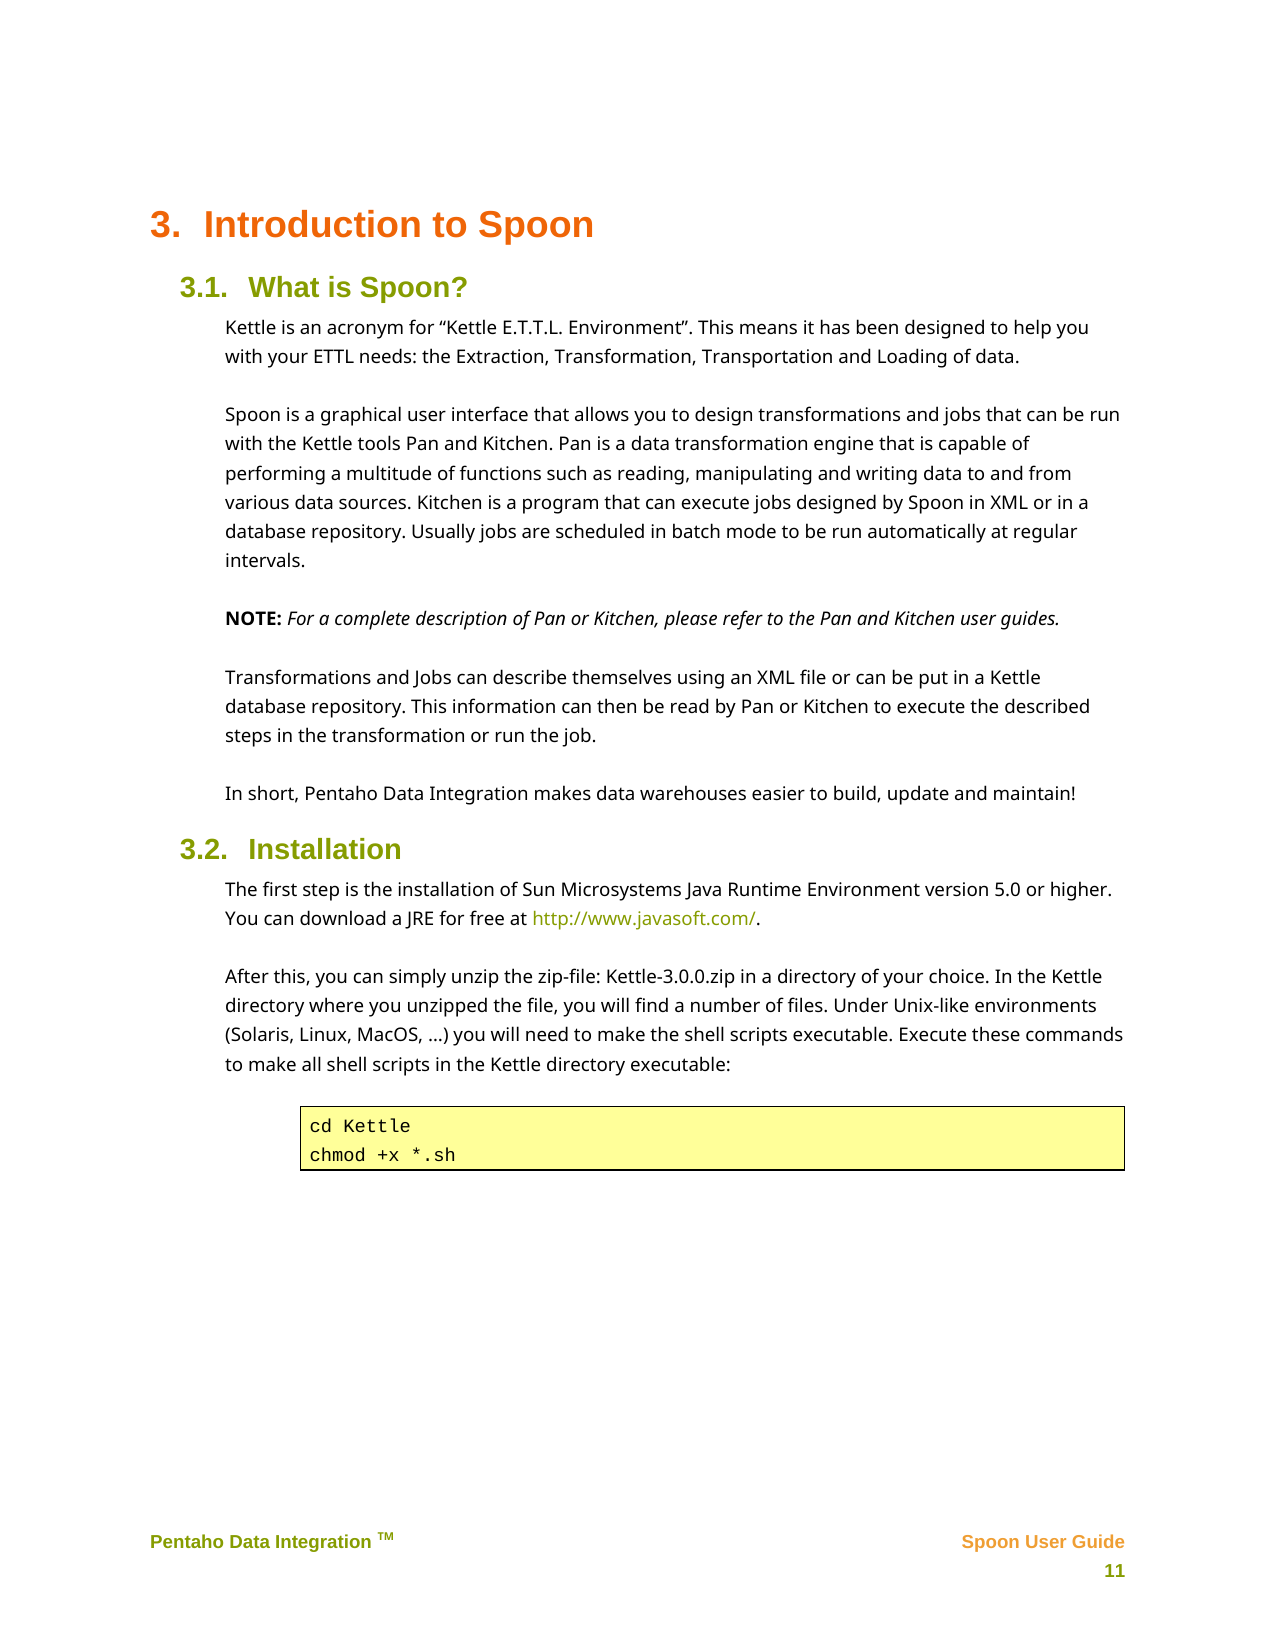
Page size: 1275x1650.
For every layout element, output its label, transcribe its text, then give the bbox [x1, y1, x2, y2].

text cd Kettle [301, 1107, 1124, 1135]
subtitle What is Spoon? [179, 270, 1125, 304]
text Kettle is an acronym for “Kettle E.T.T.L. Environment”. This means it has been designed to help you with your ETTL needs: the Extraction, Transformation, Transportation and Loading of data. [225, 311, 1125, 369]
subtitle Introduction to Spoon [150, 210, 1125, 245]
text Transformations and Jobs can describe themselves using an XML file or can be put in a Kettle database repository. This information can then be read by Pan or Kitchen to execute the described steps in the transformation or run the job. [225, 661, 1125, 748]
text In short, Pentaho Data Integration makes data warehouses easier to build, update and maintain! [225, 777, 1125, 807]
text Spoon is a graphical user interface that allows you to design transformations and jobs that can be run with the Kettle tools Pan and Kitchen. Pan is a data transformation engine that is capable of performing a multitude of functions such as reading, manipulating and writing data to and from various data sources. Kitchen is a program that can execute jobs designed by Spoon in XML or in a database repository. Usually jobs are scheduled in batch mode to be run automatically at regular intervals. [225, 398, 1125, 573]
text chmod +x *.sh [301, 1135, 1124, 1169]
subtitle Installation [179, 832, 1125, 866]
text After this, you can simply unzip the zip-file: Kettle-3.0.0.zip in a directory of your choice. In the Kettle directory where you unzipped the file, you will find a number of files. Under Unix-like environments (Solaris, Linux, MacOS, …) you will need to make the shell scripts executable. Execute these commands to make all shell scripts in the Kettle directory executable: [225, 960, 1125, 1077]
text The first step is the installation of Sun Microsystems Java Runtime Environment version 5.0 or higher. You can download a JRE for free at http://www.javasoft.com/. [225, 873, 1125, 931]
text NOTE: For a complete description of Pan or Kitchen, please refer to the Pan and Kitchen user guides. [225, 602, 1125, 632]
